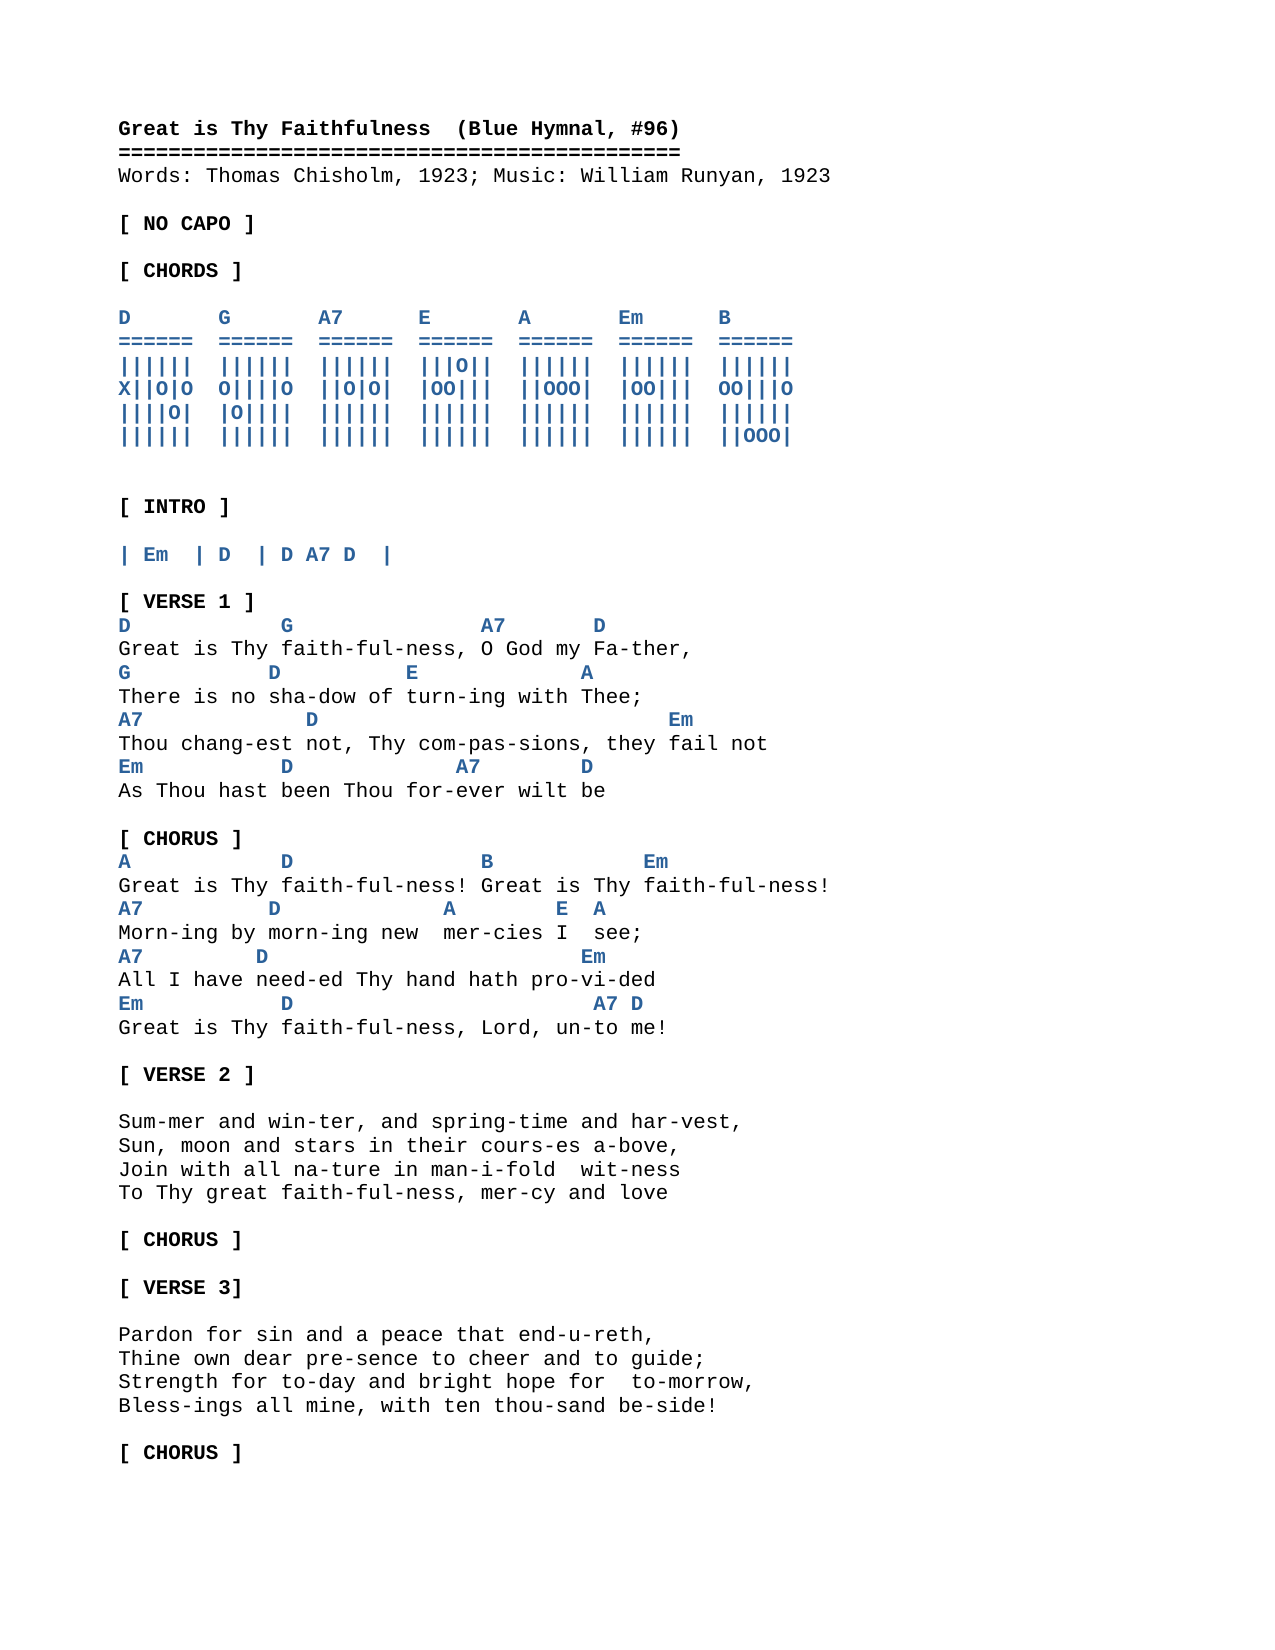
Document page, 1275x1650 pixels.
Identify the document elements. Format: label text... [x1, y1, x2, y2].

text [ CHORUS ] [118, 827, 1157, 851]
text There is no sha-dow of turn-ing with Thee; [118, 686, 1157, 709]
text Great is Thy Faithfulness (Blue Hymnal, #96) [118, 118, 1157, 142]
text [ CHORUS ] [118, 1229, 1157, 1253]
text Em D A7 D [118, 757, 1157, 780]
text | Em | D | D A7 D | [118, 544, 1157, 567]
text A7 D Em [118, 946, 1157, 969]
text Bless-ings all mine, with ten thou-sand be-side! [118, 1395, 1157, 1419]
text To Thy great faith-ful-ness, mer-cy and love [118, 1182, 1157, 1206]
text |||||| |||||| |||||| |||||| |||||| |||||| ||OOO| [118, 426, 1157, 449]
text Thine own dear pre-sence to cheer and to guide; [118, 1348, 1157, 1371]
text A D B Em [118, 851, 1157, 875]
text As Thou hast been Thou for-ever wilt be [118, 780, 1157, 804]
text [ NO CAPO ] [118, 213, 1157, 236]
text ============================================= [118, 142, 1157, 165]
text |||||| |||||| |||||| |||O|| |||||| |||||| |||||| [118, 354, 1157, 378]
text [ VERSE 1 ] [118, 591, 1157, 615]
text D G A7 E A Em B [118, 307, 1157, 331]
text Words: Thomas Chisholm, 1923; Music: William Runyan, 1923 [118, 165, 1157, 189]
text A7 D A E A [118, 898, 1157, 922]
text Great is Thy faith-ful-ness, O God my Fa-ther, [118, 638, 1157, 662]
text Thou chang-est not, Thy com-pas-sions, they fail not [118, 733, 1157, 757]
text ====== ====== ====== ====== ====== ====== ====== [118, 331, 1157, 354]
text [ CHORUS ] [118, 1442, 1157, 1489]
text ||||O| |O|||| |||||| |||||| |||||| |||||| |||||| [118, 402, 1157, 426]
text Morn-ing by morn-ing new mer-cies I see; [118, 922, 1157, 946]
text X||O|O O||||O ||O|O| |OO||| ||OOO| |OO||| OO|||O [118, 378, 1157, 402]
text Great is Thy faith-ful-ness! Great is Thy faith-ful-ness! [118, 875, 1157, 898]
text Join with all na-ture in man-i-fold wit-ness [118, 1158, 1157, 1182]
text Pardon for sin and a peace that end-u-reth, [118, 1324, 1157, 1348]
text [ VERSE 2 ] [118, 1064, 1157, 1088]
text D G A7 D [118, 615, 1157, 638]
text Em D A7 D [118, 993, 1157, 1017]
text [ VERSE 3] [118, 1277, 1157, 1300]
text [ CHORDS ] [118, 260, 1157, 284]
text A7 D Em [118, 709, 1157, 733]
text Strength for to-day and bright hope for to-morrow, [118, 1371, 1157, 1395]
text Great is Thy faith-ful-ness, Lord, un-to me! [118, 1017, 1157, 1040]
text Sun, moon and stars in their cours-es a-bove, [118, 1135, 1157, 1158]
text All I have need-ed Thy hand hath pro-vi-ded [118, 969, 1157, 993]
text [ INTRO ] [118, 496, 1157, 520]
text G D E A [118, 662, 1157, 686]
text Sum-mer and win-ter, and spring-time and har-vest, [118, 1111, 1157, 1135]
